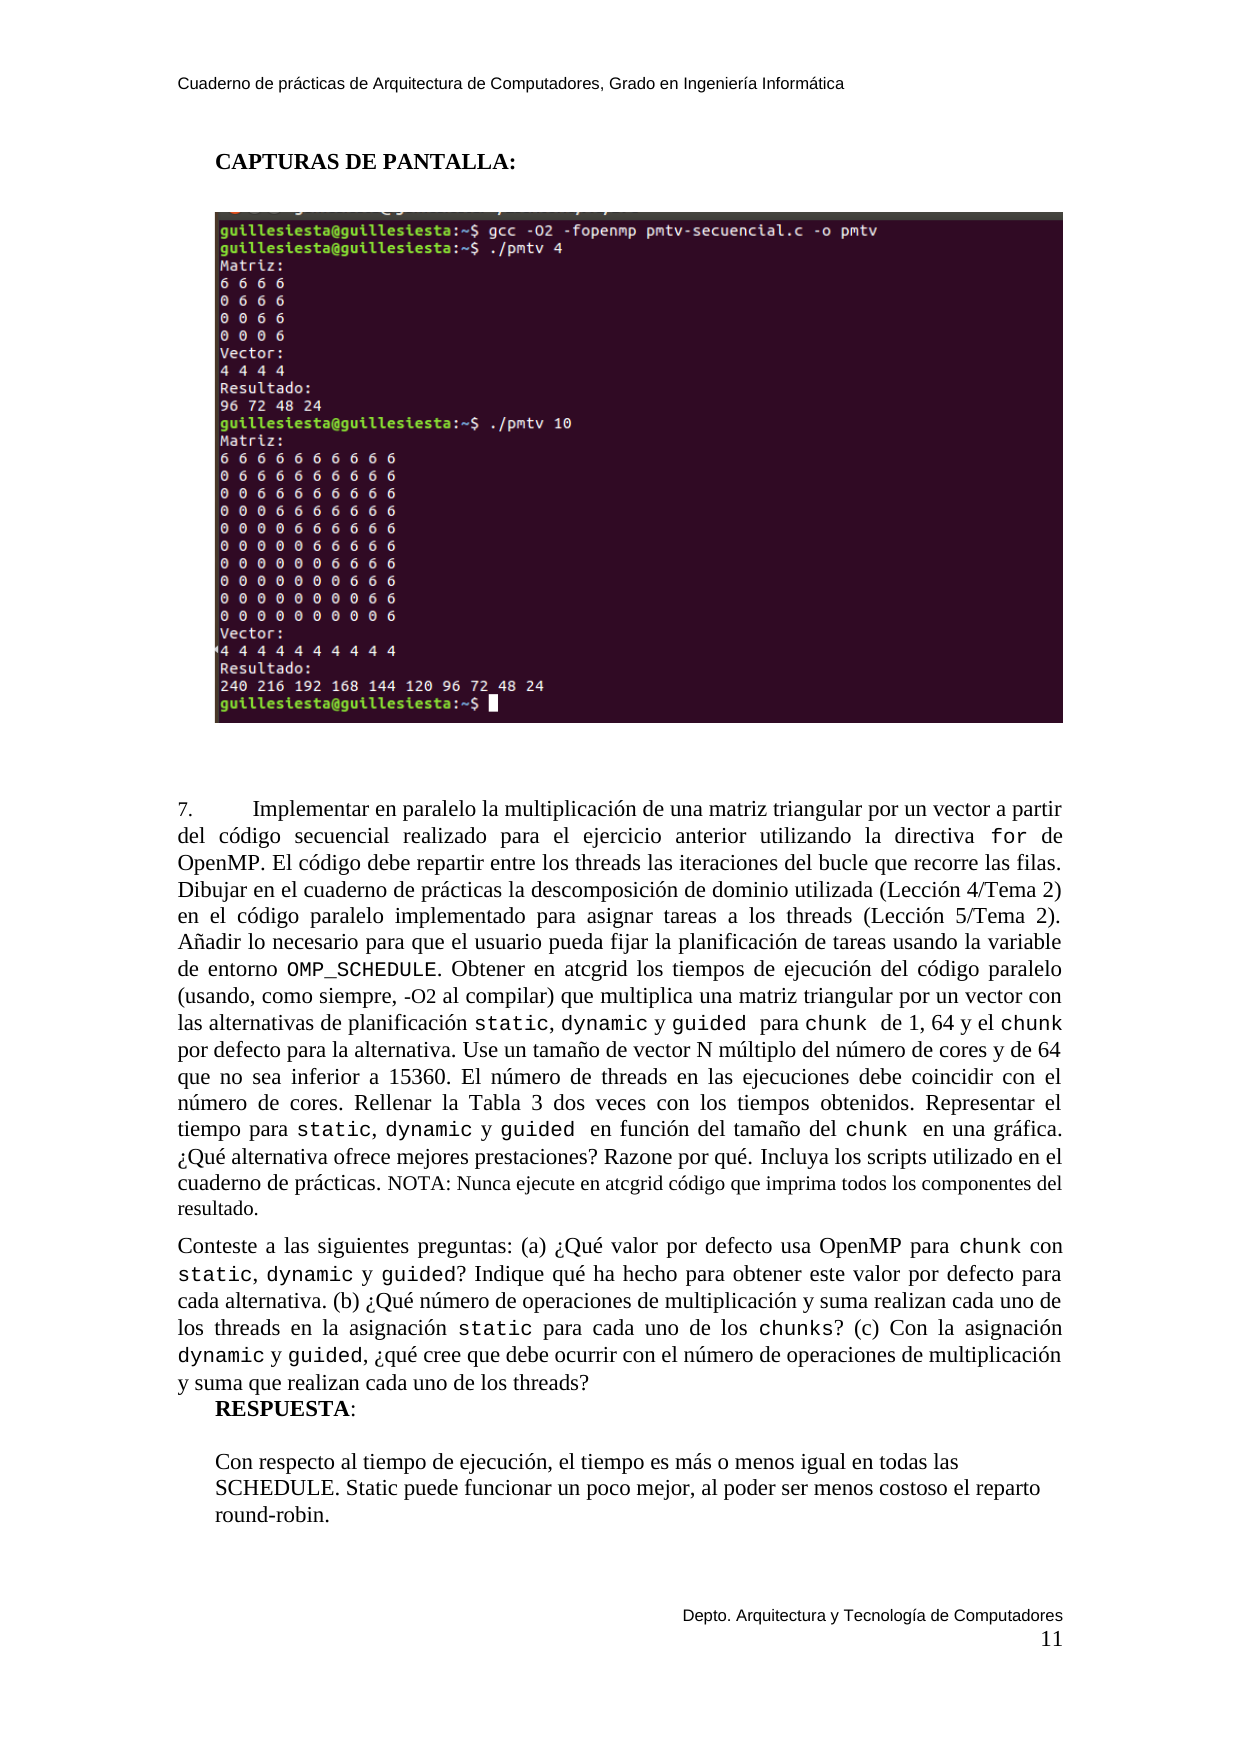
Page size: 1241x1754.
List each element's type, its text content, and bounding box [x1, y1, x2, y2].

list Conteste a las siguientes preguntas: (a) ¿Qué valor por defecto usa OpenMP para chunk con static, dynamic y guided? Indique qué ha hecho para obtener este valor por defecto para cada alternativa. (b) ¿Qué número de operaciones de multiplicación y suma realizan cada uno de los threads en la asignación static para cada uno de los chunks? (c) Con la asignación dynamic y guided, ¿qué cree que debe ocurrir con el número de operaciones de multiplicación y suma que realizan cada uno de los threads? [177, 1232, 1063, 1395]
text CAPTURAS DE PANTALLA: [215, 148, 1063, 174]
text Con respecto al tiempo de ejecución, el tiempo es más o menos igual en todas las SCHEDULE. Static puede funcionar un poco mejor, al poder ser menos costoso el reparto round-robin. [215, 1448, 1063, 1527]
list Implementar en paralelo la multiplicación de una matriz triangular por un vector a partir del código secuencial realizado para el ejercicio anterior utilizando la directiva for de OpenMP. El código debe repartir entre los threads las iteraciones del bucle que recorre las filas. Dibujar en el cuaderno de prácticas la descomposición de dominio utilizada (Lección 4/Tema 2) en el código paralelo implementado para asignar tareas a los threads (Lección 5/Tema 2). Añadir lo necesario para que el usuario pueda fijar la planificación de tareas usando la variable de entorno OMP_SCHEDULE. Obtener en atcgrid los tiempos de ejecución del código paralelo (usando, como siempre, -O2 al compilar) que multiplica una matriz triangular por un vector con las alternativas de planificación static, dynamic y guided para chunk de 1, 64 y el chunk por defecto para la alternativa. Use un tamaño de vector N múltiplo del número de cores y de 64 que no sea inferior a 15360. El número de threads en las ejecuciones debe coincidir con el número de cores. Rellenar la Tabla 3 dos veces con los tiempos obtenidos. Representar el tiempo para static, dynamic y guided en función del tamaño del chunk en una gráfica. ¿Qué alternativa ofrece mejores prestaciones? Razone por qué. Incluya los scripts utilizado en el cuaderno de prácticas. NOTA: Nunca ejecute en atcgrid código que imprima todos los componentes del resultado. [177, 795, 1063, 1220]
text RESPUESTA: [215, 1395, 1063, 1422]
picture [214, 212, 1063, 723]
